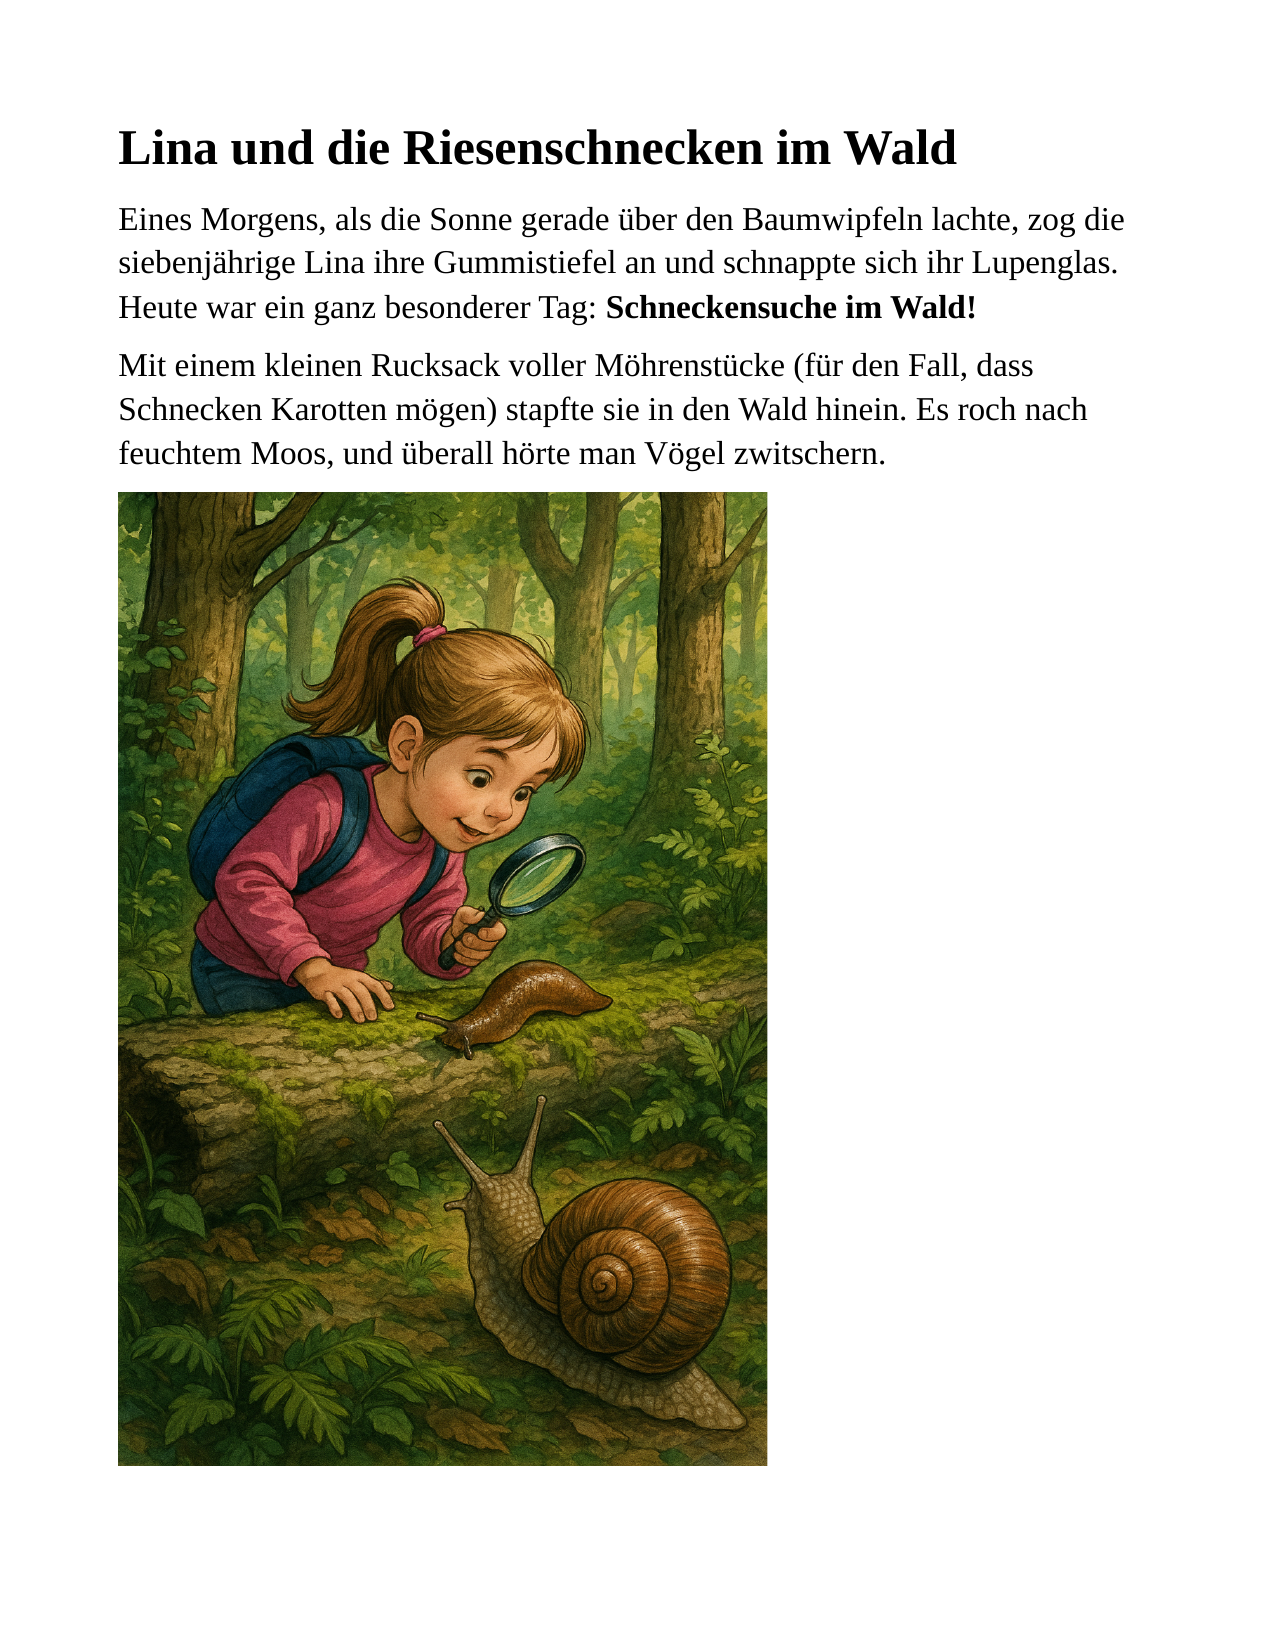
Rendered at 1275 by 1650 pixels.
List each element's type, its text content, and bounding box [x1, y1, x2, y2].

picture [118, 492, 768, 1466]
text Mit einem kleinen Rucksack voller Möhrenstücke (für den Fall, dass Schnecken Karotten mögen) stapfte sie in den Wald hinein. Es roch nach feuchtem Moos, und überall hörte man Vögel zwitschern. [118, 346, 1157, 472]
text Eines Morgens, als die Sonne gerade über den Baumwipfeln lachte, zog die siebenjährige Lina ihre Gummistiefel an und schnappte sich ihr Lupenglas. Heute war ein ganz besonderer Tag: Schneckensuche im Wald! [118, 199, 1157, 325]
text Lina und die Riesenschnecken im Wald [118, 118, 1157, 176]
